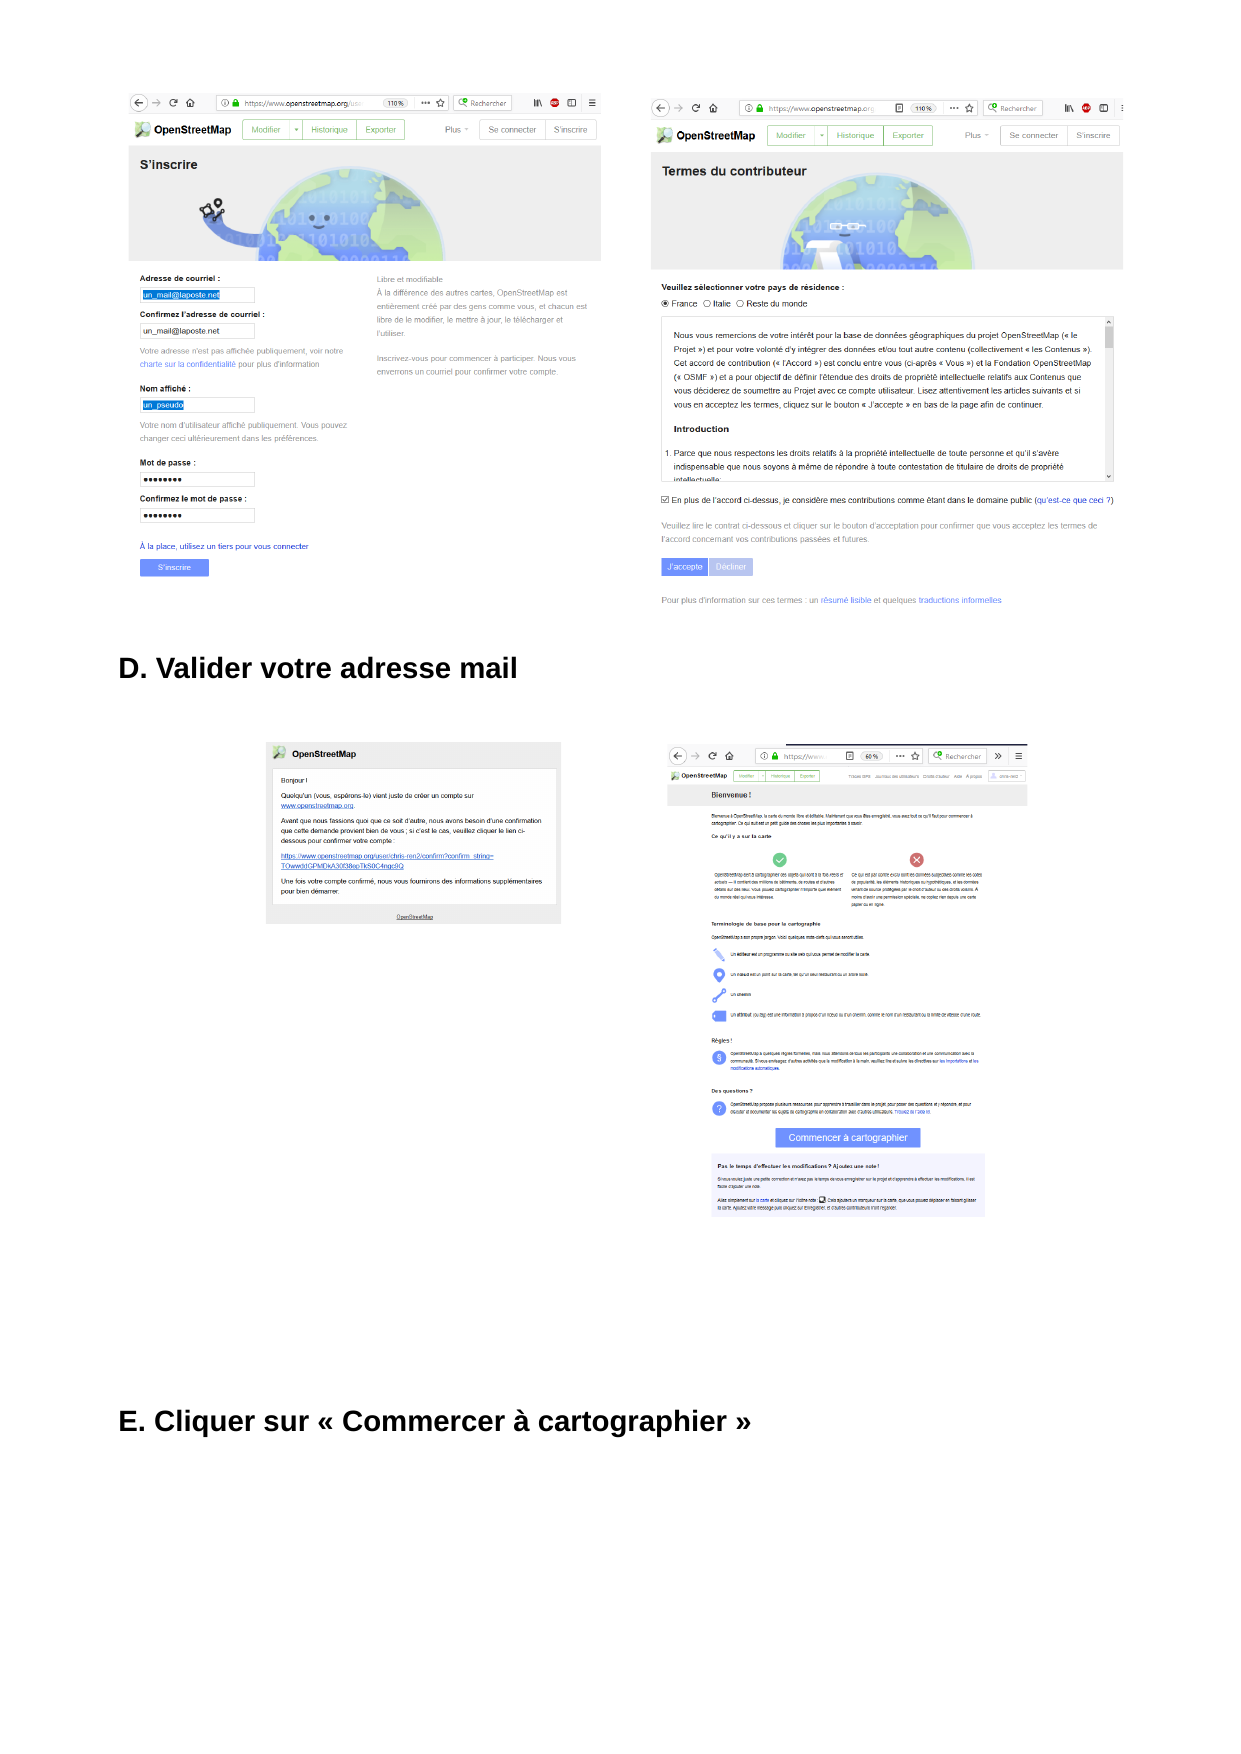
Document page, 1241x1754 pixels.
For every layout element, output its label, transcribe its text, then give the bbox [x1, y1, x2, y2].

picture [650, 98, 1124, 613]
subtitle E. Cliquer sur « Commercer à cartographier » [118, 1404, 1122, 1438]
picture [128, 93, 601, 580]
picture [667, 744, 1028, 1217]
subtitle D. Valider votre adresse mail [118, 651, 1122, 685]
picture [265, 742, 562, 924]
